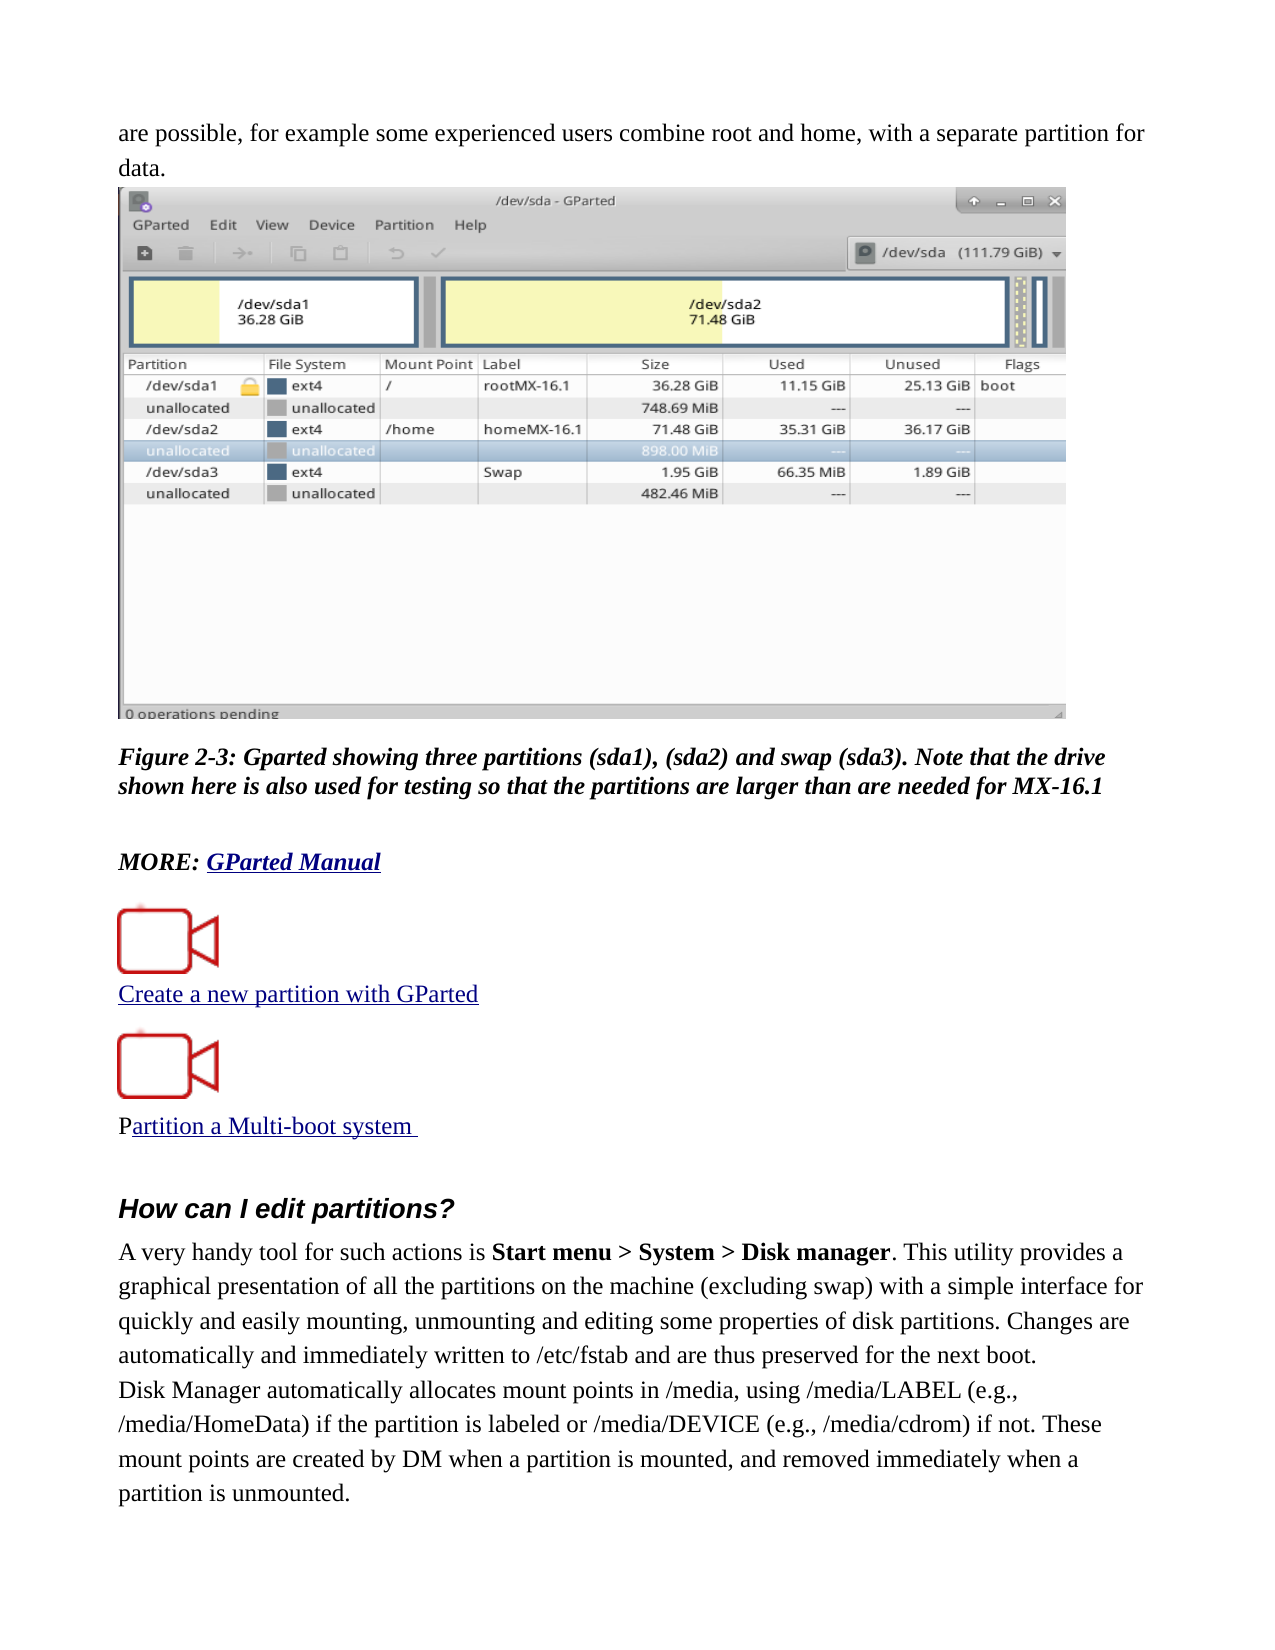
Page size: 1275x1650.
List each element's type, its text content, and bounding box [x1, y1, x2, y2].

picture [118, 187, 1066, 719]
text A very handy tool for such actions is Start menu > System > Disk manager. This utility provides a graphical presentation of all the partitions on the machine (excluding swap) with a simple interface for quickly and easily mounting, unmounting and editing some properties of disk partitions. Changes are automatically and immediately written to /etc/fstab and are thus preserved for the next boot. [118, 1237, 1157, 1369]
picture [117, 890, 219, 974]
picture [117, 1016, 219, 1099]
text are possible, for example some experienced users combine root and home, with a separate partition for data. [118, 118, 1157, 181]
subtitle How can I edit partitions? [118, 1192, 1157, 1224]
text Figure 2-3: Gparted showing three partitions (sda1), (sda2) and swap (sda3). Note that the drive shown here is also used for testing so that the partitions are larger than are needed for MX-16.1 [118, 742, 1157, 800]
text MORE: GParted Manual [118, 847, 1157, 875]
text Partition a Multi-boot system [118, 1111, 1157, 1140]
text Disk Manager automatically allocates mount points in /media, using /media/LABEL (e.g., /media/HomeData) if the partition is labeled or /media/DEVICE (e.g., /media/cdrom) if not. These mount points are created by DM when a partition is mounted, and removed immediately when a partition is unmounted. [118, 1375, 1157, 1507]
text Create a new partition with GParted [118, 979, 1157, 1008]
